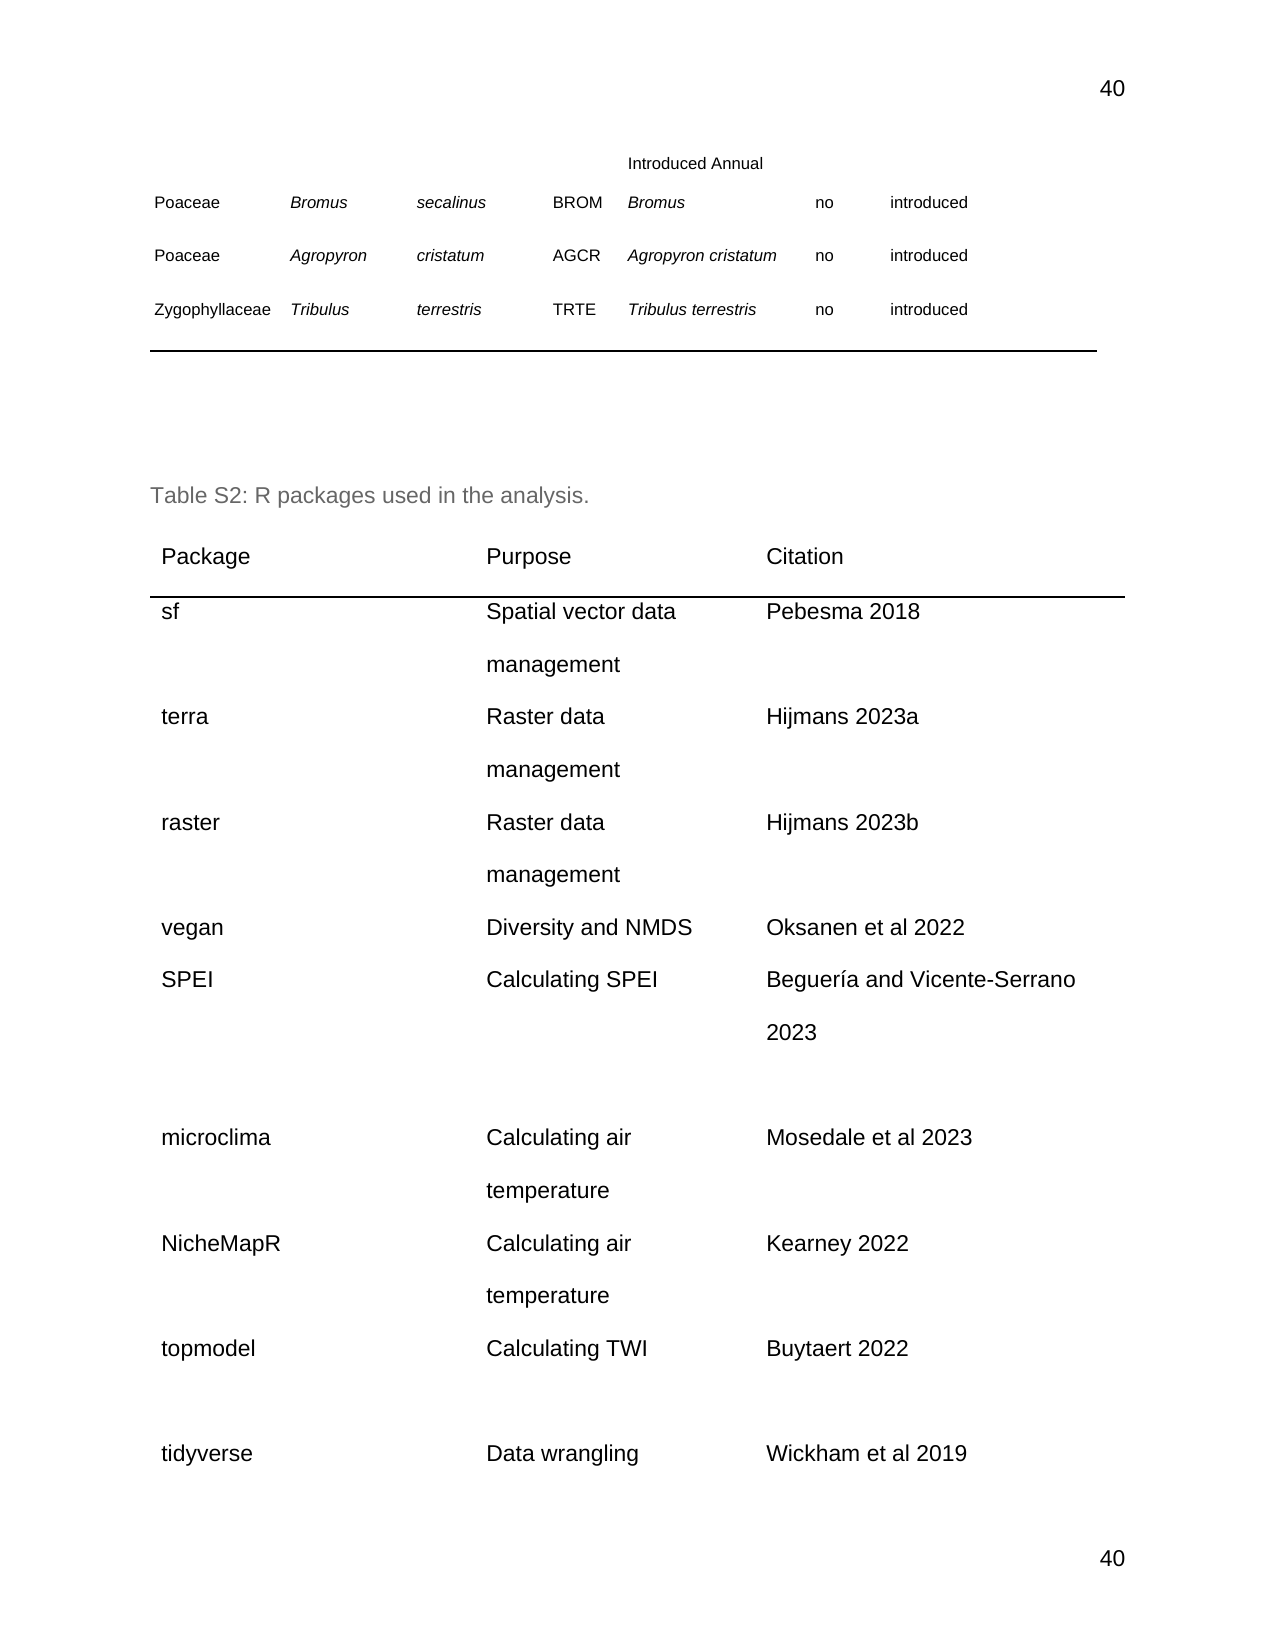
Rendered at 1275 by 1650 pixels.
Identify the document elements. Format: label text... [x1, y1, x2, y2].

table_cell no [811, 242, 886, 296]
table_cell introduced [886, 242, 1019, 296]
table_cell tidyverse [150, 1440, 475, 1493]
table_cell Calculating TWI [475, 1335, 755, 1440]
table_cell Poaceae [150, 242, 286, 296]
table_cell introduced [886, 296, 1019, 349]
table_cell Oksanen et al 2022 [755, 914, 1125, 966]
table_cell NicheMapR [150, 1230, 475, 1335]
table_cell SPEI [150, 966, 475, 1124]
table_cell AGCR [549, 242, 623, 296]
table_cell raster [150, 809, 475, 914]
table_header Citation [755, 543, 1125, 596]
table_cell cristatum [413, 242, 548, 296]
table_cell secalinus [413, 150, 548, 242]
table_cell Bromus [286, 150, 412, 242]
table_cell Hijmans 2023a [755, 703, 1125, 808]
table_cell microclima [150, 1124, 475, 1230]
table_cell TRTE [549, 296, 623, 349]
table_cell Introduced Annual Bromus [624, 150, 811, 242]
table_cell Diversity and NMDS [475, 914, 755, 966]
table_cell Spatial vector data management [475, 598, 755, 703]
table_cell vegan [150, 914, 475, 966]
table_cell Calculating air temperature [475, 1230, 755, 1335]
table_cell Calculating SPEI [475, 966, 755, 1124]
table_header Purpose [475, 543, 755, 596]
table_cell Beguería and Vicente-Serrano 2023 [755, 966, 1125, 1124]
table_cell Wickham et al 2019 [755, 1440, 1125, 1493]
table_cell Agropyron [286, 242, 412, 296]
table_cell Poaceae [150, 150, 286, 242]
table_cell Kearney 2022 [755, 1230, 1125, 1335]
table_cell Calculating air temperature [475, 1124, 755, 1230]
table_cell topmodel [150, 1335, 475, 1440]
table_cell terra [150, 703, 475, 808]
table_cell sf [150, 598, 475, 703]
table_cell terrestris [413, 296, 548, 349]
table_cell BROM [549, 150, 623, 242]
table_cell Raster data management [475, 703, 755, 808]
table_cell Mosedale et al 2023 [755, 1124, 1125, 1230]
table_cell Hijmans 2023b [755, 809, 1125, 914]
table_cell Tribulus [286, 296, 412, 349]
table_cell Data wrangling [475, 1440, 755, 1493]
table_cell Pebesma 2018 [755, 598, 1125, 703]
table_cell [1019, 150, 1097, 242]
subtitle Table S2: R packages used in the analysis. [150, 482, 1125, 508]
table_cell [1019, 242, 1097, 296]
table_cell no [811, 296, 886, 349]
table_cell Buytaert 2022 [755, 1335, 1125, 1440]
table_header Package [150, 543, 475, 596]
table_cell Agropyron cristatum [624, 242, 811, 296]
table_cell Tribulus terrestris [624, 296, 811, 349]
table_cell Zygophyllaceae [150, 296, 286, 349]
table_cell [1019, 296, 1097, 349]
table_cell Raster data management [475, 809, 755, 914]
table_cell no [811, 150, 886, 242]
table_cell introduced [886, 150, 1019, 242]
